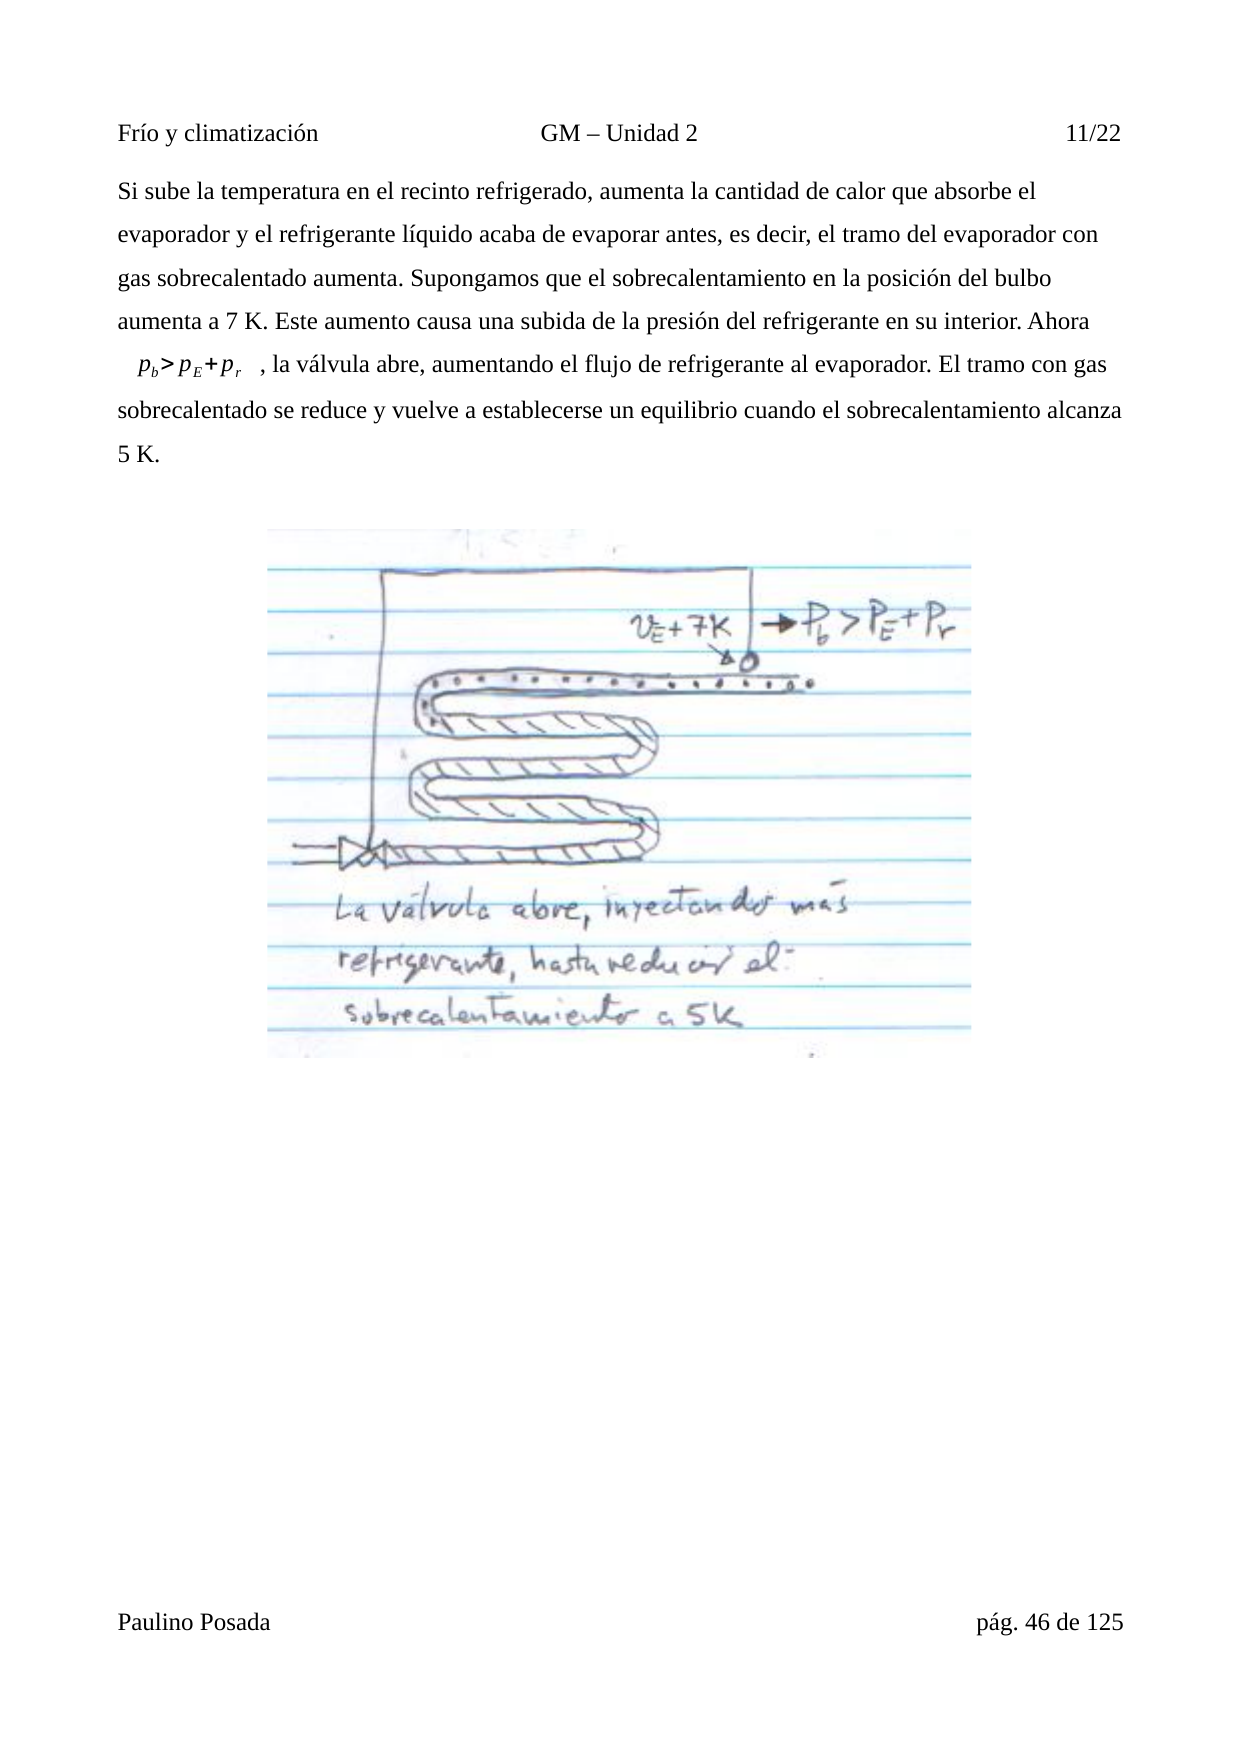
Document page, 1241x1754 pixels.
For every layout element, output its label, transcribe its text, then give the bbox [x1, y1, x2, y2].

picture [267, 529, 972, 1058]
text Si sube la temperatura en el recinto refrigerado, aumenta la cantidad de calor que absorbe el evaporador y el refrigerante líquido acaba de evaporar antes, es decir, el tramo del evaporador con gas sobrecalentado aumenta. Supongamos que el sobrecalentamiento en la posición del bulbo aumenta a 7 K. Este aumento causa una subida de la presión del refrigerante en su interior. Ahora , la válvula abre, aumentando el flujo de refrigerante al evaporador. El tramo con gas sobrecalentado se reduce y vuelve a establecerse un equilibrio cuando el sobrecalentamiento alcanza 5 K. [117, 176, 1123, 467]
